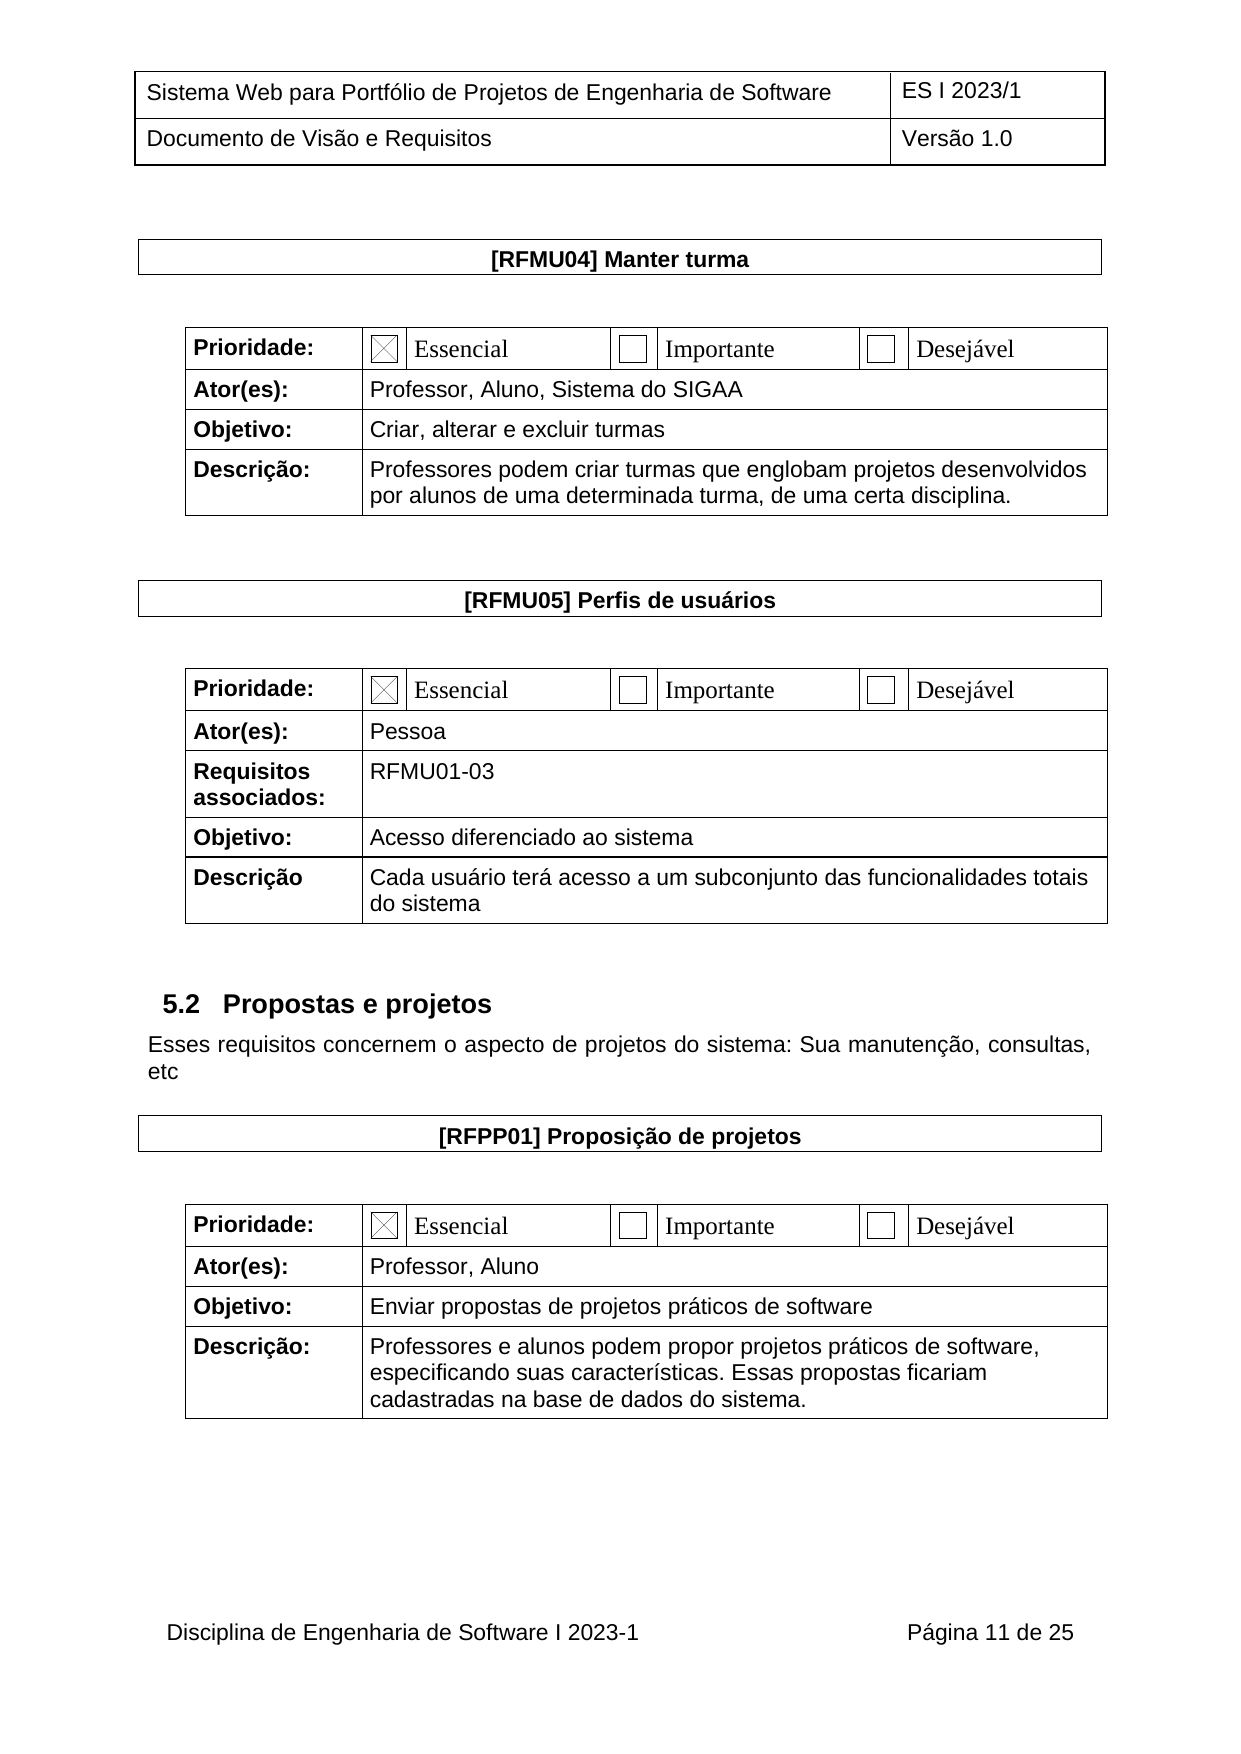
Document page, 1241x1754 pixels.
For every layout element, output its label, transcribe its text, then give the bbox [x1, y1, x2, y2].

table_header [860, 669, 908, 710]
table_header Importante [658, 1205, 859, 1246]
table_cell RFMU01-03 [363, 751, 1107, 817]
text [RFMU05] Perfis de usuários [139, 581, 1101, 616]
table_cell Criar, alterar e excluir turmas [363, 410, 1107, 449]
table_header Prioridade: [186, 669, 362, 710]
table_header Essencial [407, 669, 610, 710]
text [RFPP01] Proposição de projetos [139, 1116, 1101, 1151]
table_cell Professor, Aluno, Sistema do SIGAA [363, 370, 1107, 409]
table_cell Objetivo: [186, 1287, 362, 1326]
table_cell Objetivo: [186, 818, 362, 856]
table_cell Enviar propostas de projetos práticos de software [363, 1287, 1107, 1326]
table_cell Descrição: [186, 1327, 362, 1418]
table_header Importante [658, 328, 859, 369]
table_header Prioridade: [186, 1205, 362, 1246]
text [RFMU04] Manter turma [139, 240, 1101, 274]
table_header Desejável [909, 1205, 1107, 1246]
table_header [363, 669, 406, 710]
text Esses requisitos concernem o aspecto de projetos do sistema: Sua manutenção, consultas, etc [148, 1031, 1092, 1084]
table_cell Descrição [186, 858, 362, 923]
table_cell Professores e alunos podem propor projetos práticos de software, especificando suas características. Essas propostas ficariam cadastradas na base de dados do sistema. [363, 1327, 1107, 1418]
table_cell Pessoa [363, 711, 1107, 750]
table_header [611, 1205, 657, 1246]
table_header Essencial [407, 328, 610, 369]
table_cell Descrição: [186, 450, 362, 515]
table_cell Requisitos associados: [186, 751, 362, 817]
table_cell Objetivo: [186, 410, 362, 449]
table_cell Professores podem criar turmas que englobam projetos desenvolvidos por alunos de uma determinada turma, de uma certa disciplina. [363, 450, 1107, 515]
table_cell Ator(es): [186, 1247, 362, 1286]
table_header [611, 669, 657, 710]
table_header [611, 328, 657, 369]
table_cell Cada usuário terá acesso a um subconjunto das funcionalidades totais do sistema [363, 858, 1107, 923]
table_header Importante [658, 669, 859, 710]
subtitle Propostas e projetos [162, 988, 1092, 1019]
table_header [363, 1205, 406, 1246]
table_header Essencial [407, 1205, 610, 1246]
table_header [860, 1205, 908, 1246]
table_header [363, 328, 406, 369]
table_cell Ator(es): [186, 370, 362, 409]
table_header Desejável [909, 328, 1107, 369]
table_header [860, 328, 908, 369]
table_header Prioridade: [186, 328, 362, 369]
table_cell Professor, Aluno [363, 1247, 1107, 1286]
table_cell Ator(es): [186, 711, 362, 750]
table_cell Acesso diferenciado ao sistema [363, 818, 1107, 856]
table_header Desejável [909, 669, 1107, 710]
